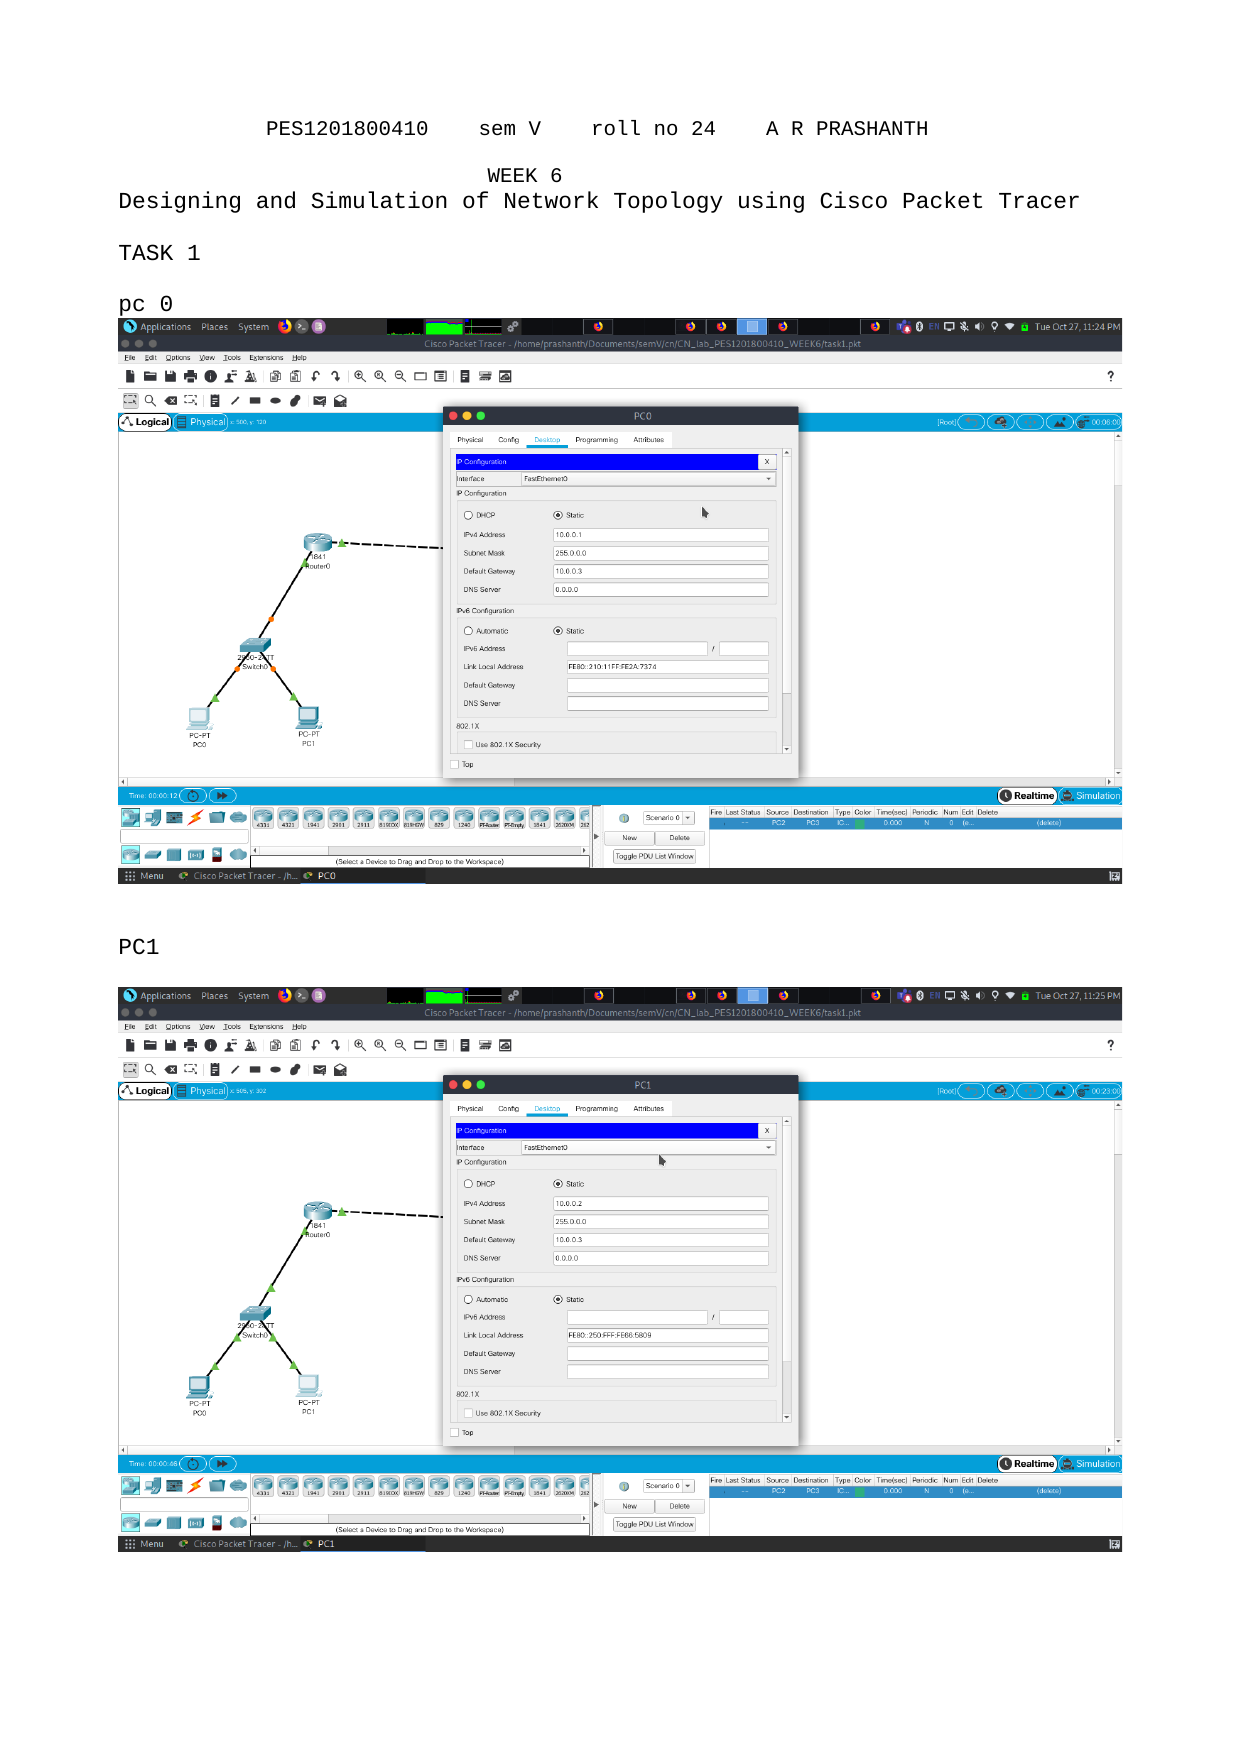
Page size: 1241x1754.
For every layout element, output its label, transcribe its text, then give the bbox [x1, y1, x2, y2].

text PC1 [118, 935, 1122, 961]
picture [1078, 1090, 1084, 1098]
picture [118, 987, 1123, 1552]
picture [1064, 791, 1073, 800]
text PES1201800410 sem V roll no 24 A R PRASHANTH [118, 118, 1122, 142]
picture [996, 1086, 1006, 1095]
text WEEK 6 [118, 165, 1122, 189]
picture [996, 417, 1006, 427]
picture [118, 318, 1123, 884]
text Designing and Simulation of Network Topology using Cisco Packet Tracer [118, 189, 1122, 215]
text TASK 1 [118, 241, 1122, 267]
text pc 0 [118, 293, 1122, 318]
picture [1062, 1465, 1073, 1469]
